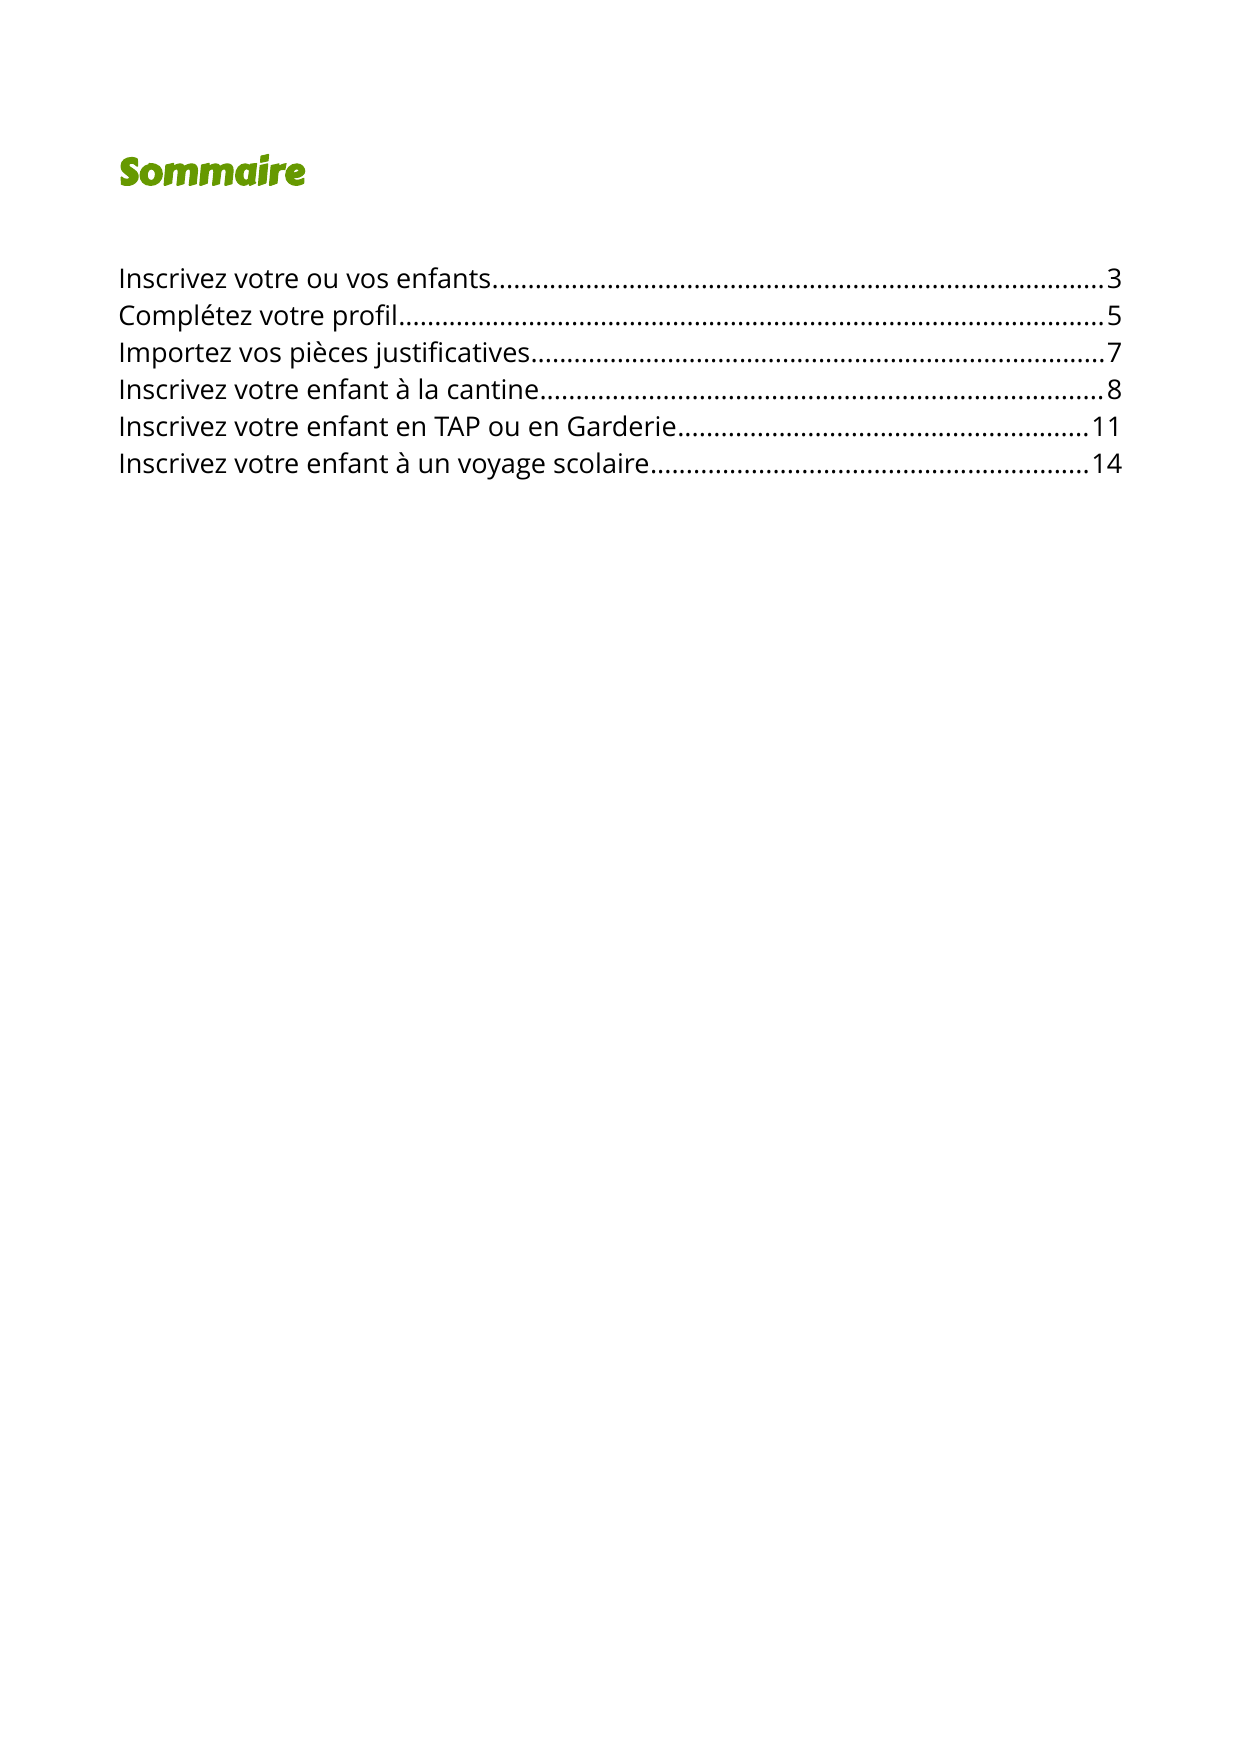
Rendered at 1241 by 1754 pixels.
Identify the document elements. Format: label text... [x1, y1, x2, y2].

text Inscrivez votre enfant à un voyage scolaire 14 [118, 444, 1122, 481]
text Importez vos pièces justificatives 7 [118, 333, 1122, 370]
text Inscrivez votre enfant à la cantine 8 [118, 370, 1122, 407]
text Inscrivez votre enfant en TAP ou en Garderie 11 [118, 407, 1122, 444]
subtitle Sommaire [118, 143, 1122, 201]
text Inscrivez votre ou vos enfants 3 [118, 260, 1122, 297]
text Complétez votre profil 5 [118, 297, 1122, 333]
